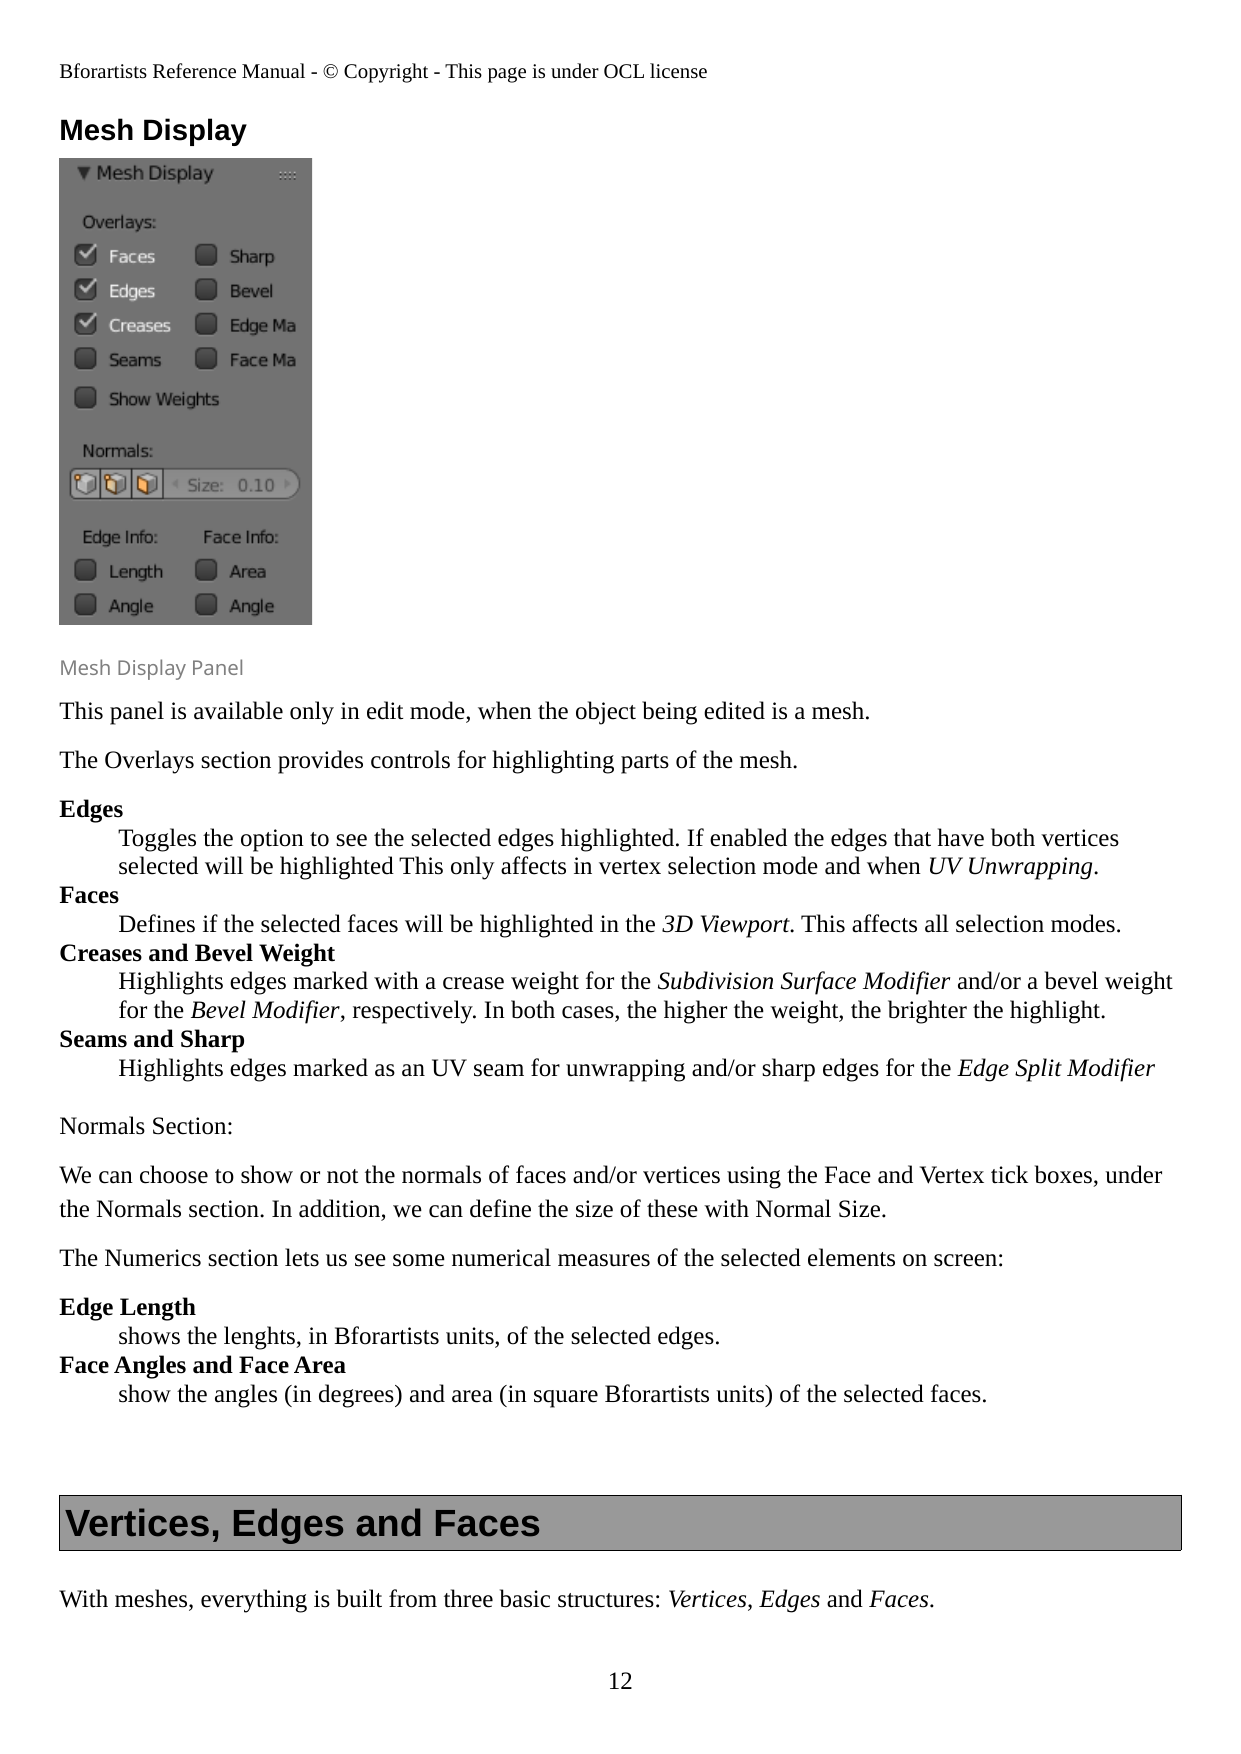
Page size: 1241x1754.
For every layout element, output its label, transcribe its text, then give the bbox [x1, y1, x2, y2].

subtitle Mesh Display [59, 113, 1181, 146]
table_header Vertices, Edges and Faces [60, 1496, 1181, 1550]
list Defines if the selected faces will be highlighted in the 3D Viewport. This affects all selection modes. [118, 909, 1181, 938]
list shows the lenghts, in Bforartists units, of the selected edges. [118, 1321, 1181, 1350]
list Highlights edges marked with a crease weight for the Subdivision Surface Modifier and/or a bevel weight for the Bevel Modifier, respectively. In both cases, the higher the weight, the brighter the highlight. [118, 966, 1181, 1024]
text Mesh Display Panel [59, 650, 1181, 681]
subtitle Creases and Bevel Weight [59, 938, 1181, 966]
subtitle Face Angles and Face Area [59, 1350, 1181, 1379]
list show the angles (in degrees) and area (in square Bforartists units) of the selected faces. [118, 1379, 1181, 1407]
picture [59, 158, 313, 625]
text This panel is available only in edit mode, when the object being edited is a mesh. [59, 696, 1181, 724]
text Normals Section: [59, 1111, 1181, 1139]
text We can choose to show or not the normals of faces and/or vertices using the Face and Vertex tick boxes, under the Normals section. In addition, we can define the size of these with Normal Size. [59, 1160, 1181, 1223]
subtitle Faces [59, 880, 1181, 909]
list Toggles the option to see the selected edges highlighted. If enabled the edges that have both vertices selected will be highlighted This only affects in vertex selection mode and when UV Unwrapping. [118, 823, 1181, 880]
text With meshes, everything is built from three basic structures: Vertices, Edges and Faces. [59, 1584, 1181, 1613]
subtitle Seams and Sharp [59, 1024, 1181, 1053]
text The Overlays section provides controls for highlighting parts of the mesh. [59, 745, 1181, 773]
subtitle Edge Length [59, 1292, 1181, 1321]
text The Numerics section lets us see some numerical measures of the selected elements on screen: [59, 1243, 1181, 1272]
subtitle Edges [59, 794, 1181, 823]
list Highlights edges marked as an UV seam for unwrapping and/or sharp edges for the Edge Split Modifier [118, 1053, 1181, 1081]
